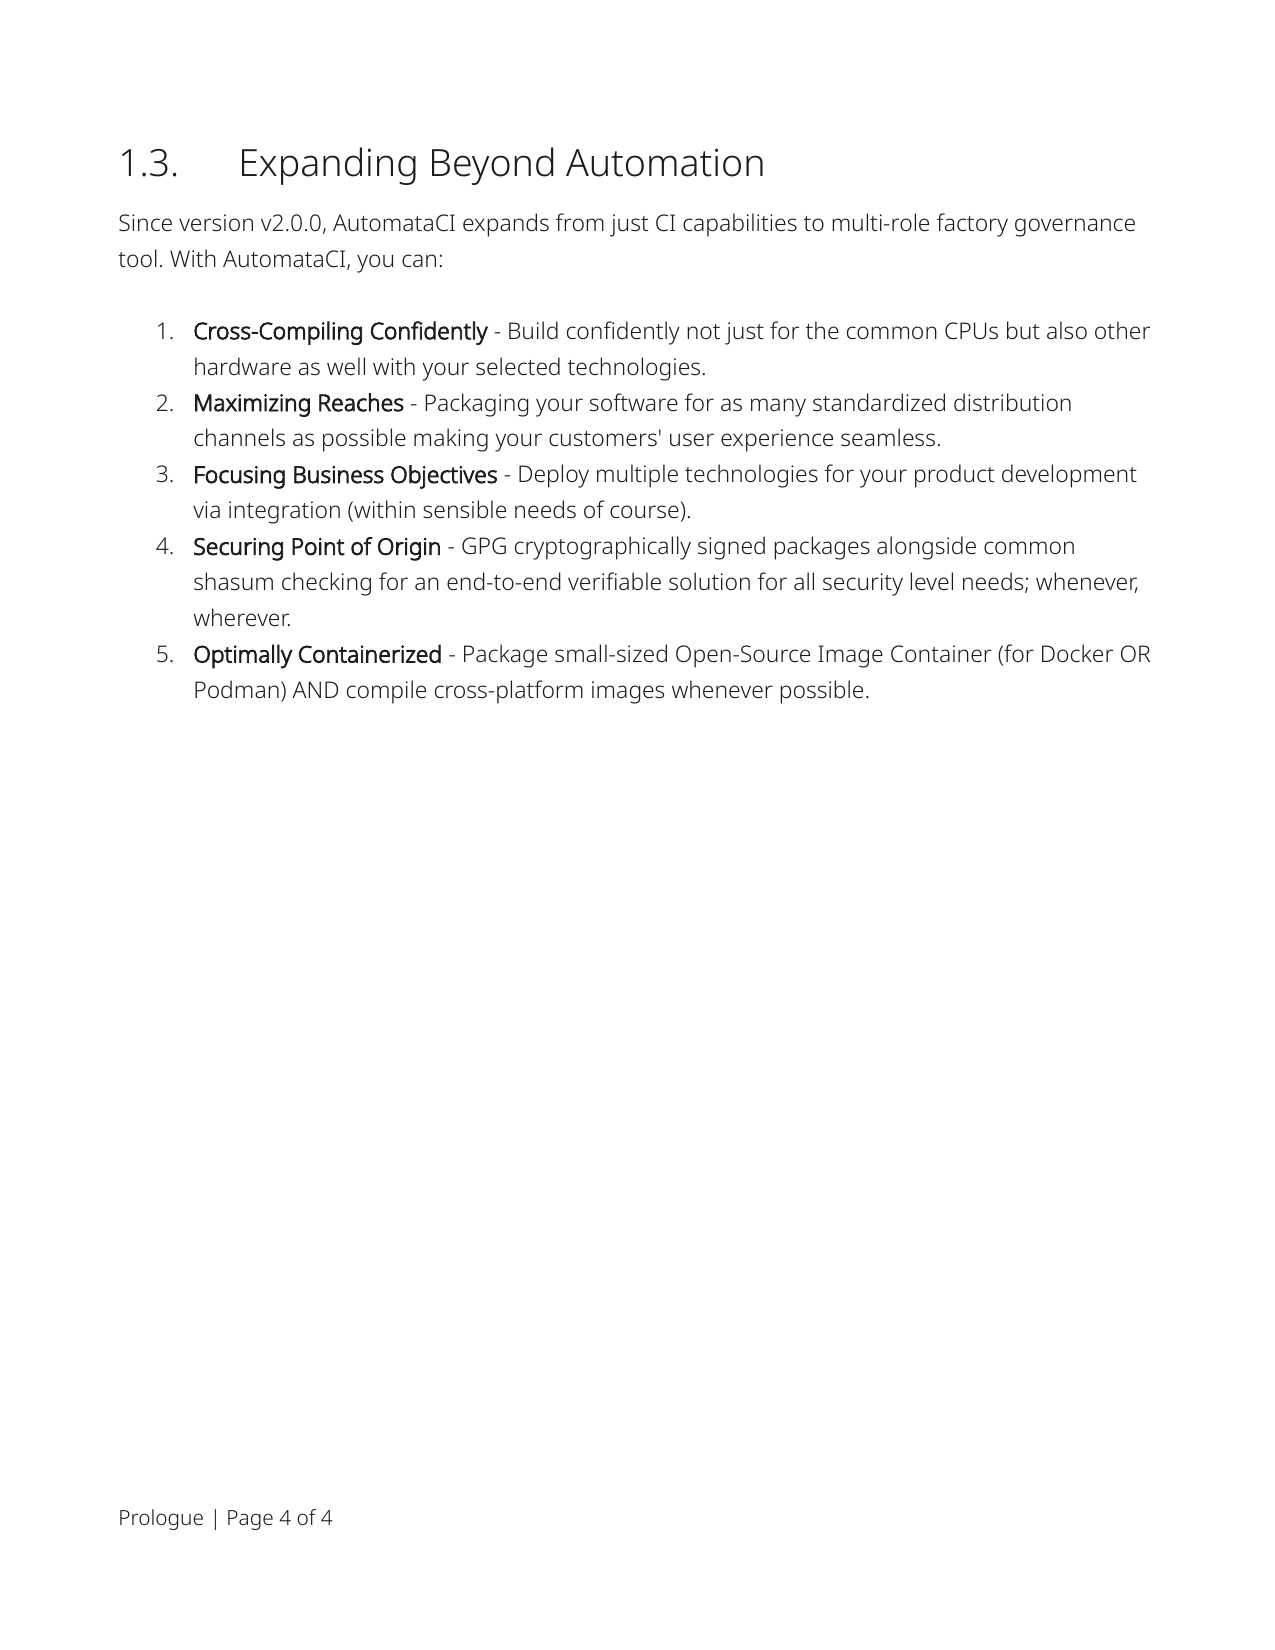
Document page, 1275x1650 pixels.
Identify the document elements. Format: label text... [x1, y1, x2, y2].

list Securing Point of Origin - GPG cryptographically signed packages alongside common shasum checking for an end-to-end verifiable solution for all security level needs; whenever, wherever. [156, 530, 1157, 633]
text Since version v2.0.0, AutomataCI expands from just CI capabilities to multi-role factory governance tool. With AutomataCI, you can: [118, 207, 1157, 274]
list Cross-Compiling Confidently - Build confidently not just for the common CPUs but also other hardware as well with your selected technologies. [156, 314, 1157, 382]
list Maximizing Reaches - Packaging your software for as many standardized distribution channels as possible making your customers' user experience seamless. [156, 386, 1157, 454]
list Optimally Containerized - Package small-sized Open-Source Image Container (for Docker OR Podman) AND compile cross-platform images whenever possible. [156, 638, 1157, 705]
list Focusing Business Objectives - Deploy multiple technologies for your product development via integration (within sensible needs of course). [156, 458, 1157, 526]
subtitle Expanding Beyond Automation [118, 136, 1157, 187]
